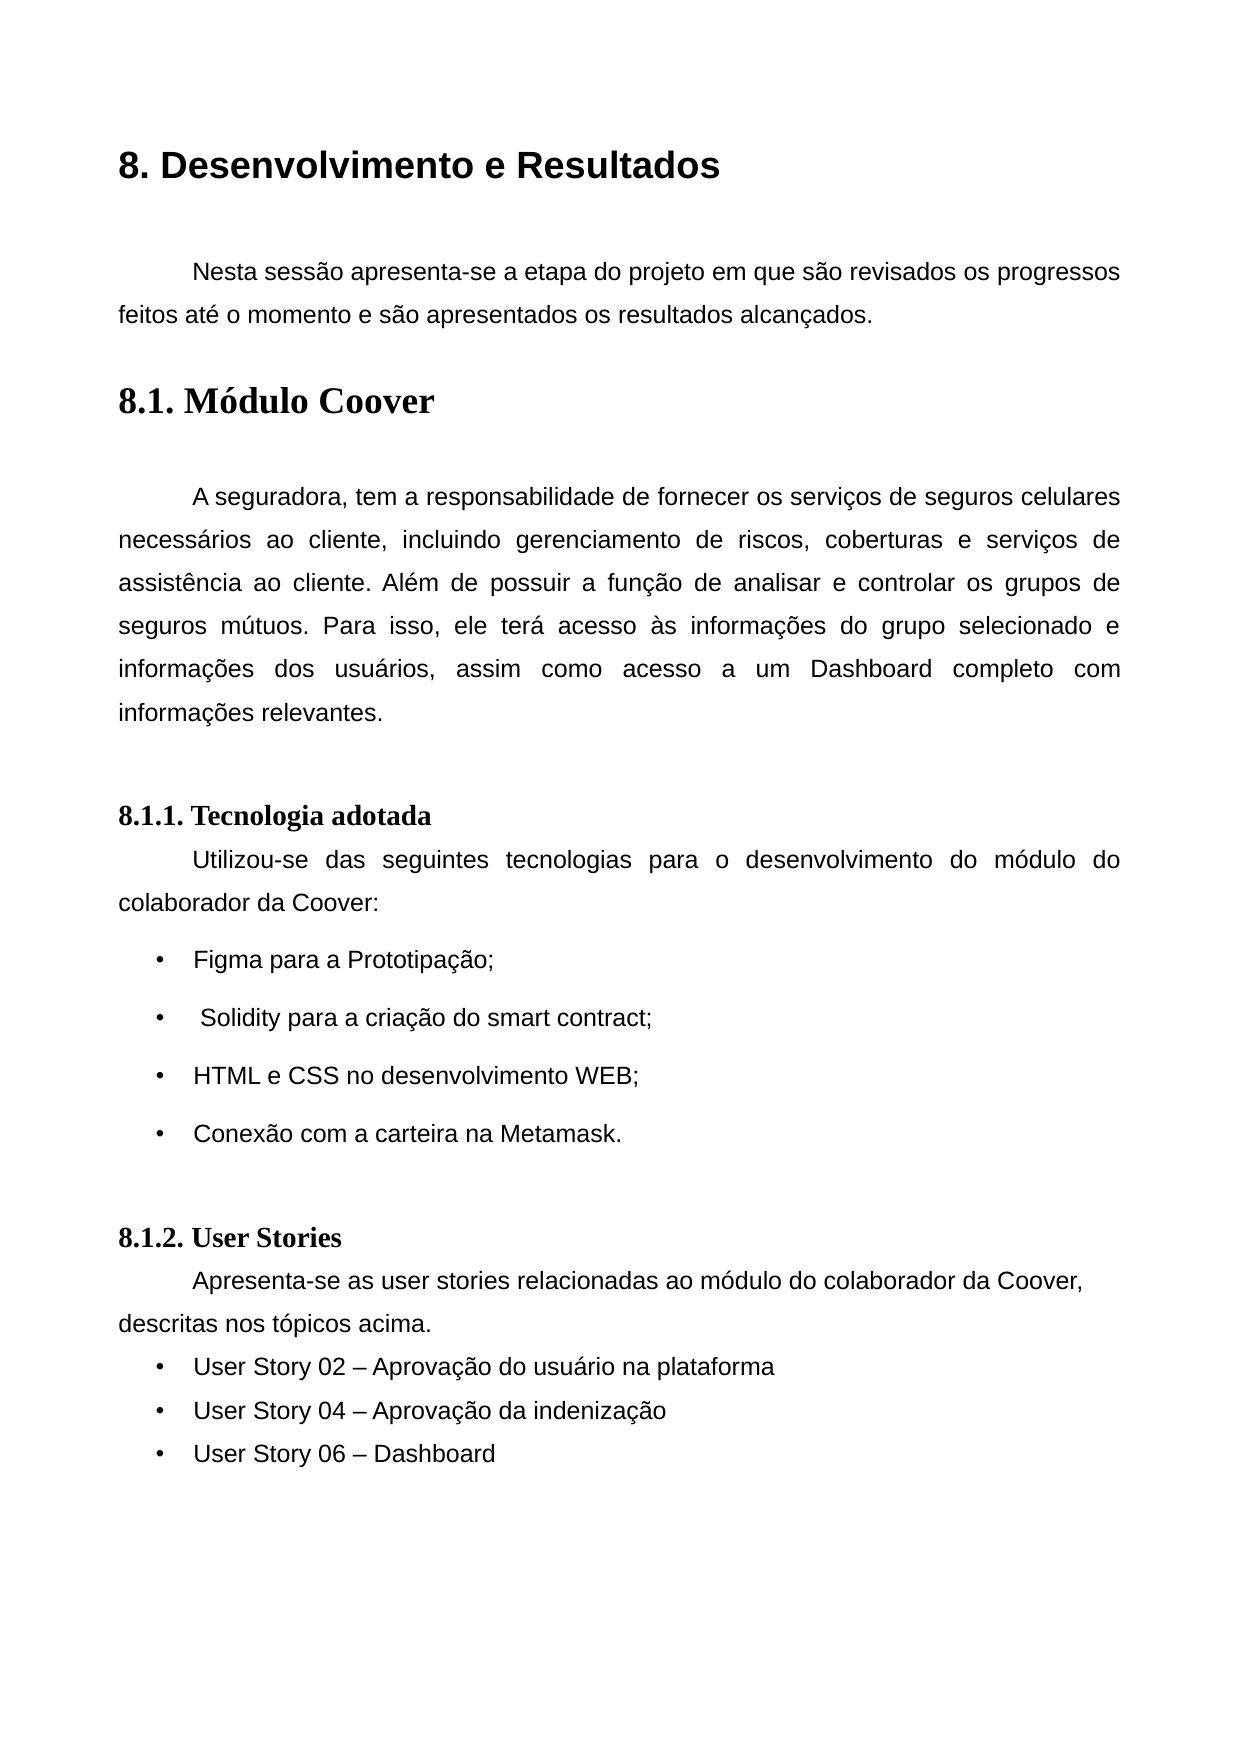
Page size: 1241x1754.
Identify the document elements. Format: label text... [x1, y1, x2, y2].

text Apresenta-se as user stories relacionadas ao módulo do colaborador da Coover, descritas nos tópicos acima. [118, 1266, 1122, 1338]
subtitle 8.1.1. Tecnologia adotada [118, 798, 1122, 832]
text A seguradora, tem a responsabilidade de fornecer os serviços de seguros celulares necessários ao cliente, incluindo gerenciamento de riscos, coberturas e serviços de assistência ao cliente. Além de possuir a função de analisar e controlar os grupos de seguros mútuos. Para isso, ele terá acesso às informações do grupo selecionado e informações dos usuários, assim como acesso a um Dashboard completo com informações relevantes. [118, 482, 1122, 726]
list Figma para a Prototipação; [156, 945, 1122, 974]
subtitle 8.1. Módulo Coover [118, 379, 1122, 422]
text Nesta sessão apresenta-se a etapa do projeto em que são revisados os progressos feitos até o momento e são apresentados os resultados alcançados. [118, 257, 1122, 329]
subtitle 8.1.2. User Stories [118, 1220, 1122, 1253]
list User Story 04 – Aprovação da indenização [156, 1396, 1122, 1424]
list User Story 06 – Dashboard [156, 1439, 1122, 1468]
list Conexão com a carteira na Metamask. [156, 1119, 1122, 1148]
list User Story 02 – Aprovação do usuário na plataforma [156, 1352, 1122, 1381]
subtitle 8. Desenvolvimento e Resultados [118, 143, 1122, 187]
list HTML e CSS no desenvolvimento WEB; [156, 1061, 1122, 1090]
list Solidity para a criação do smart contract; [156, 1003, 1122, 1032]
text Utilizou-se das seguintes tecnologias para o desenvolvimento do módulo do colaborador da Coover: [118, 844, 1122, 916]
